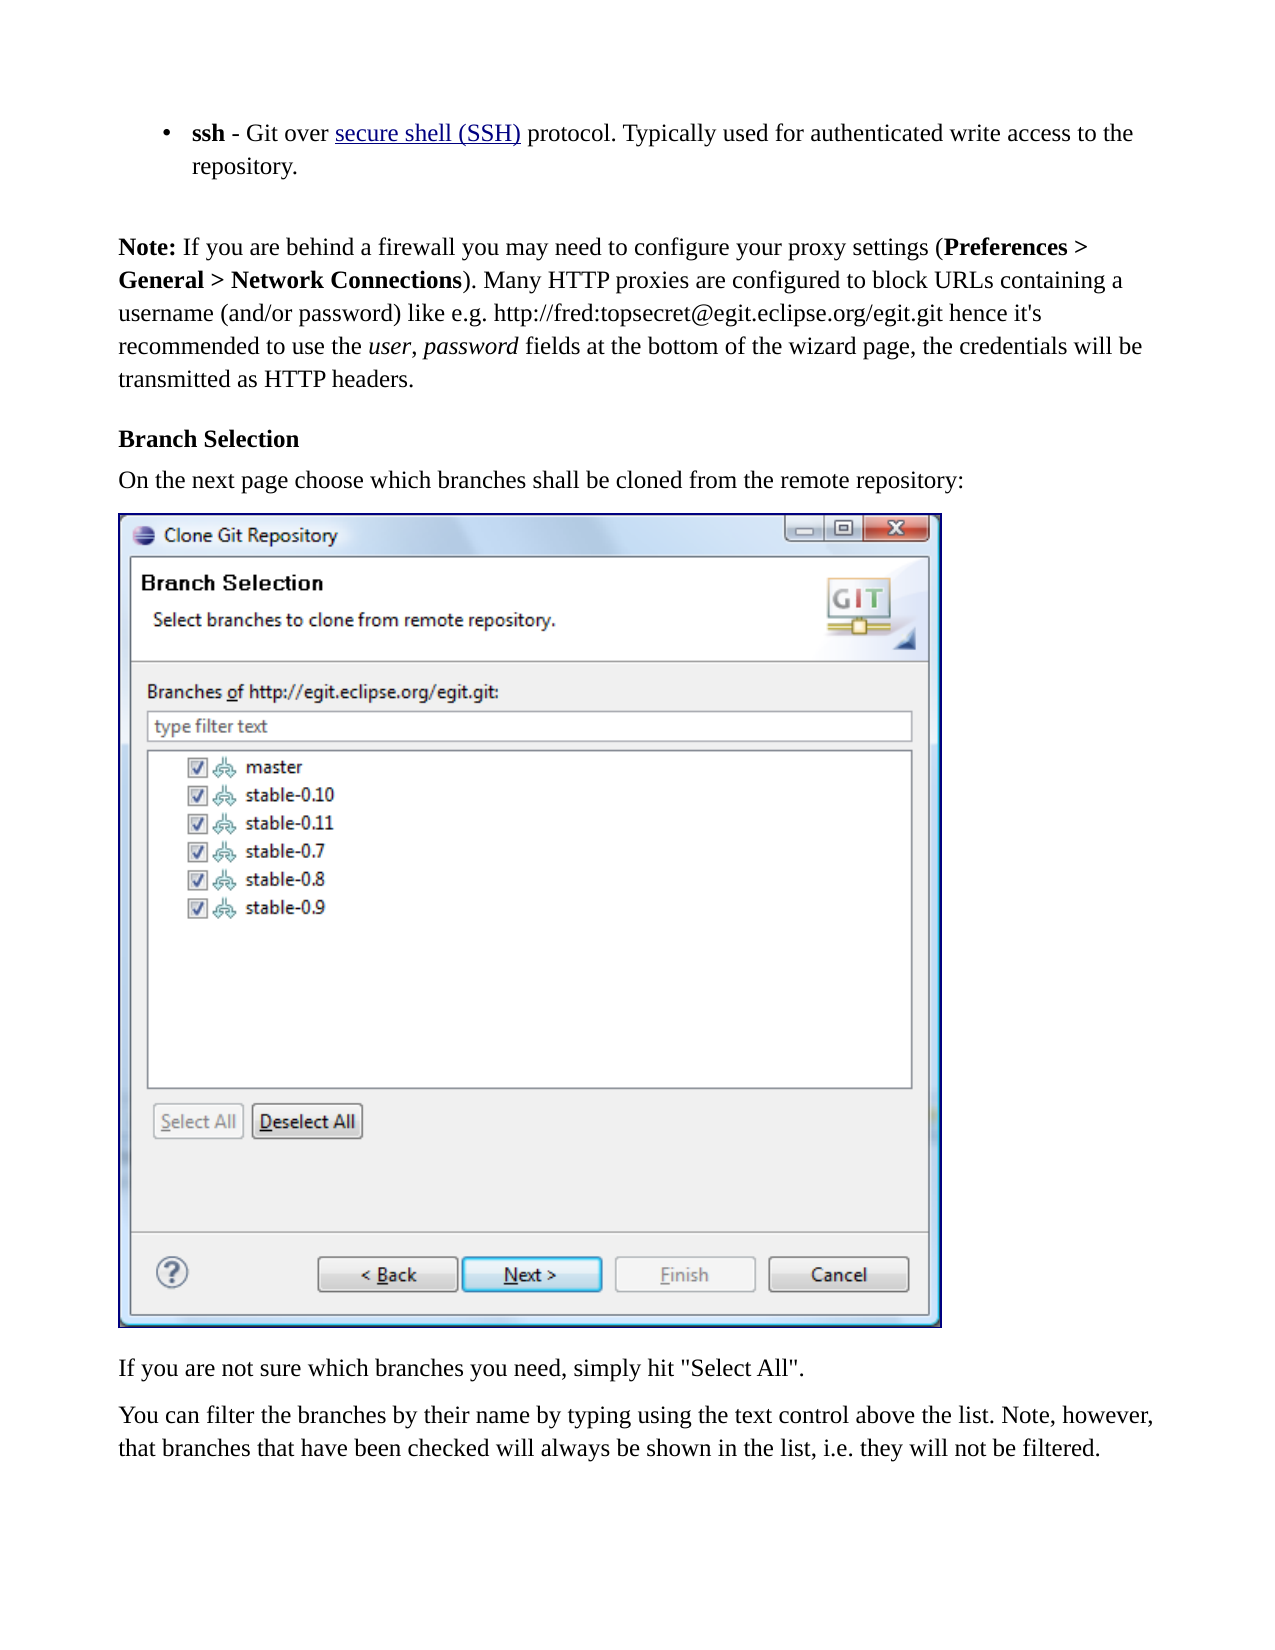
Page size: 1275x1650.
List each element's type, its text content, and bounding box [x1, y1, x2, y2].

text Note: If you are behind a firewall you may need to configure your proxy settings (Preferences > General > Network Connections). Many HTTP proxies are configured to block URLs containing a username (and/or password) like e.g. http://fred:topsecret@egit.eclipse.org/egit.git hence it's recommended to use the user, password fields at the bottom of the wizard page, the credentials will be transmitted as HTTP headers. [118, 199, 1157, 393]
text You can filter the branches by their name by typing using the text control above the list. Note, however, that branches that have been checked will always be shown in the list, i.e. they will not be filtered. [118, 1400, 1157, 1462]
text On the next page choose which branches shall be cloned from the remote repository: [118, 465, 1157, 494]
list ssh - Git over secure shell (SSH) protocol. Typically used for authenticated write access to the repository. [162, 118, 1157, 180]
text If you are not sure which branches you need, simply hit "Select All". [118, 1353, 1157, 1381]
subtitle Branch Selection [118, 424, 1157, 453]
picture [120, 515, 940, 1327]
